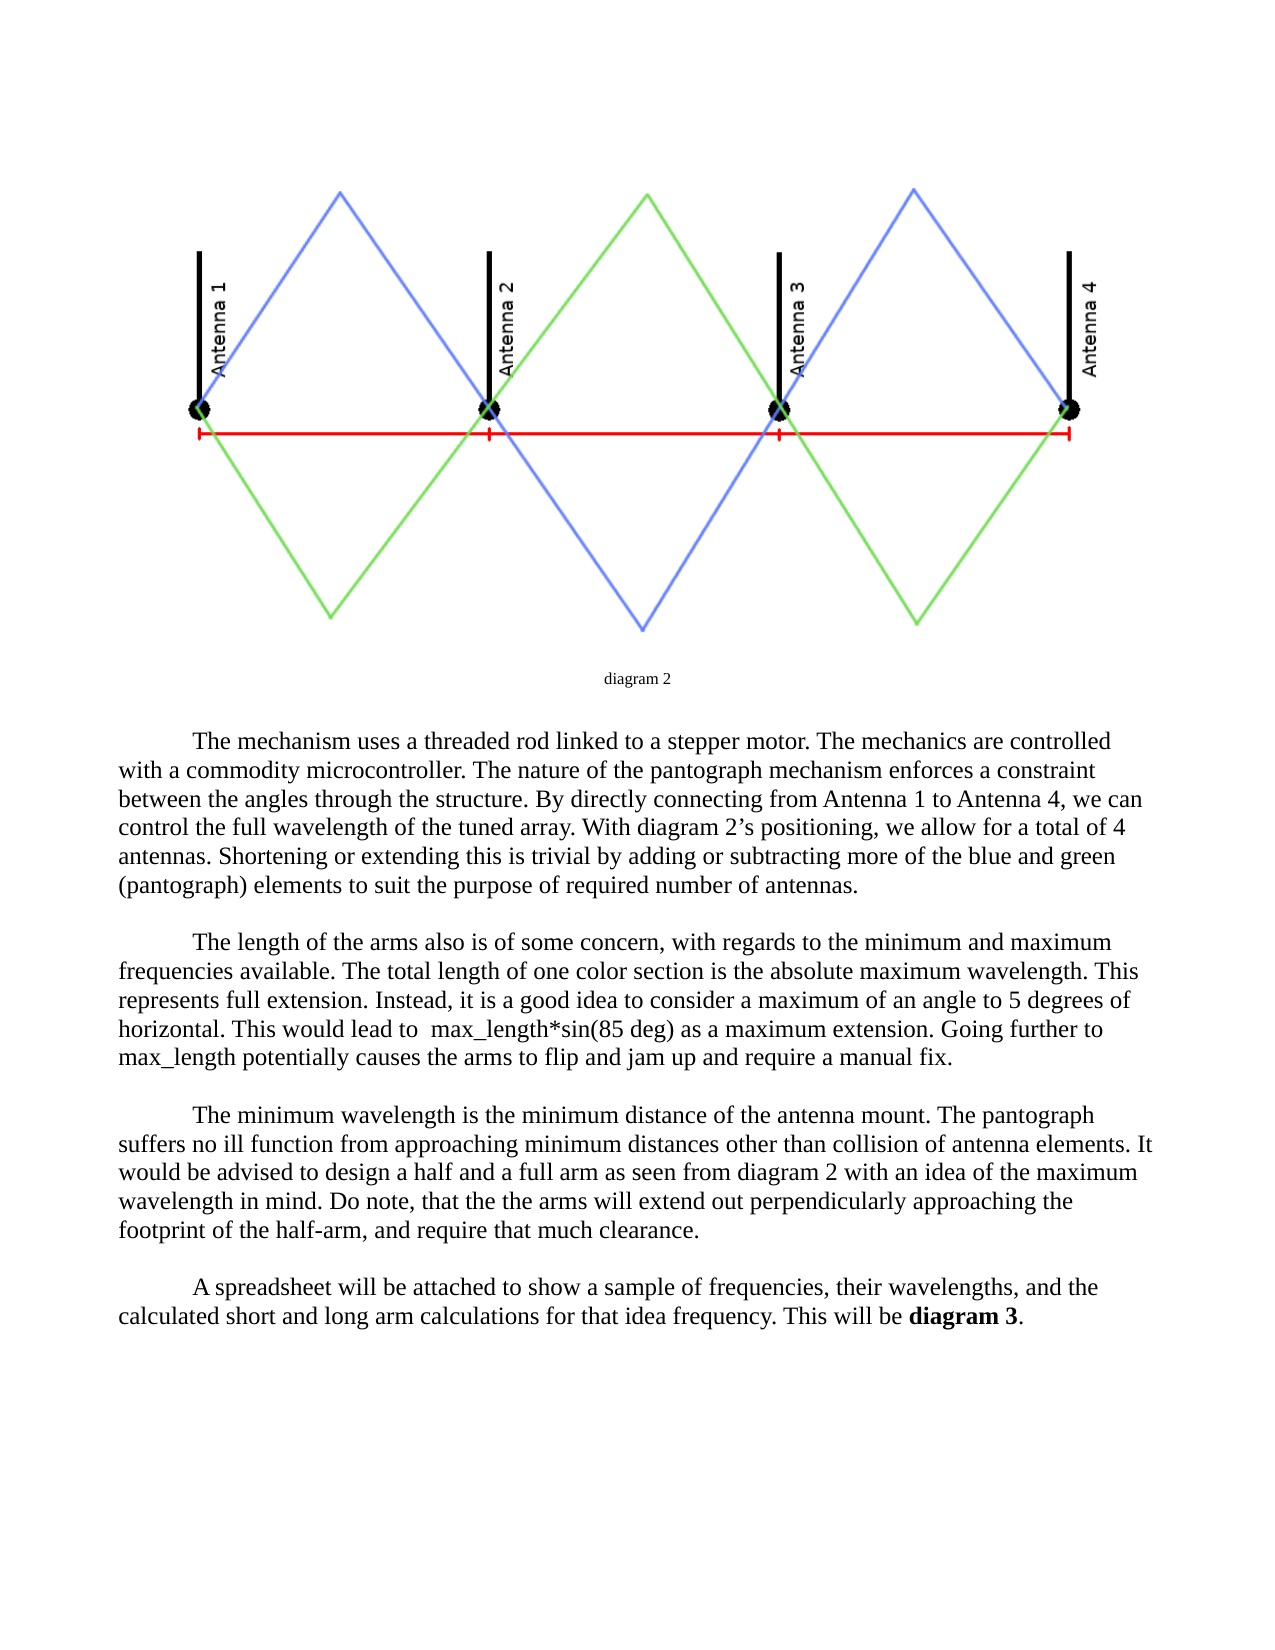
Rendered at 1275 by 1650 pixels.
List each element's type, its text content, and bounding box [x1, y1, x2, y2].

picture [118, 146, 1157, 669]
text The minimum wavelength is the minimum distance of the antenna mount. The pantograph suffers no ill function from approaching minimum distances other than collision of antenna elements. It would be advised to design a half and a full arm as seen from diagram 2 with an idea of the maximum wavelength in mind. Do note, that the the arms will extend out perpendicularly approaching the footprint of the half-arm, and require that much clearance. [118, 1100, 1157, 1244]
text diagram 2 [118, 669, 1157, 688]
text A spreadsheet will be attached to show a sample of frequencies, their wavelengths, and the calculated short and long arm calculations for that idea frequency. This will be diagram 3. [118, 1272, 1157, 1330]
text The length of the arms also is of some concern, with regards to the minimum and maximum frequencies available. The total length of one color section is the absolute maximum wavelength. This represents full extension. Instead, it is a good idea to consider a maximum of an angle to 5 degrees of horizontal. This would lead to max_length*sin(85 deg) as a maximum extension. Going further to max_length potentially causes the arms to flip and jam up and require a manual fix. [118, 927, 1157, 1071]
text The mechanism uses a threaded rod linked to a stepper motor. The mechanics are controlled with a commodity microcontroller. The nature of the pantograph mechanism enforces a constraint between the angles through the structure. By directly connecting from Antenna 1 to Antenna 4, we can control the full wavelength of the tuned array. With diagram 2’s positioning, we allow for a total of 4 antennas. Shortening or extending this is trivial by adding or subtracting more of the blue and green (pantograph) elements to suit the purpose of required number of antennas. [118, 726, 1157, 899]
